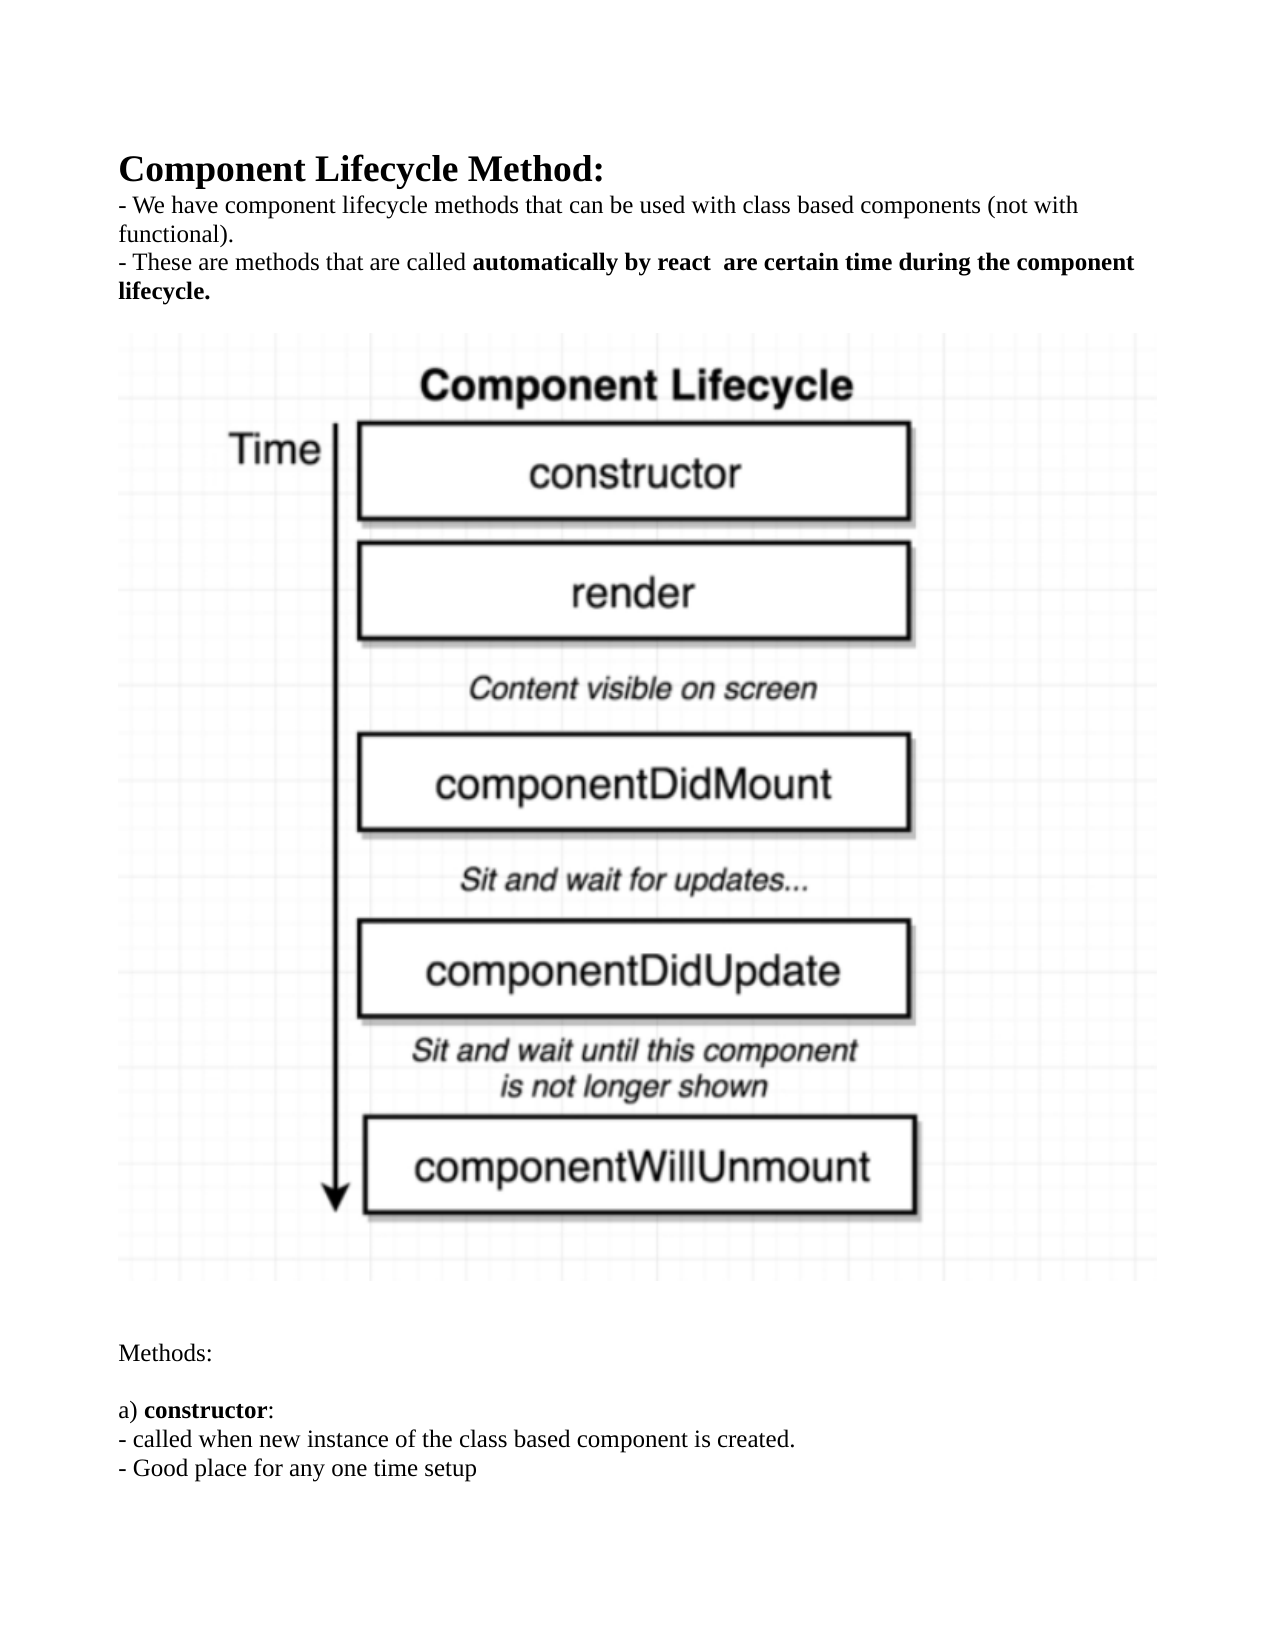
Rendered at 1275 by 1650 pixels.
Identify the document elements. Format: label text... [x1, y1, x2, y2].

text - These are methods that are called automatically by react are certain time during the component lifecycle. [118, 247, 1157, 305]
text - Good place for any one time setup [118, 1453, 1157, 1482]
text Methods: [118, 1338, 1157, 1367]
text Component Lifecycle Method: [118, 147, 1157, 190]
text - We have component lifecycle methods that can be used with class based components (not with functional). [118, 190, 1157, 247]
picture [118, 333, 1157, 1281]
text - called when new instance of the class based component is created. [118, 1424, 1157, 1453]
text a) constructor: [118, 1395, 1157, 1424]
